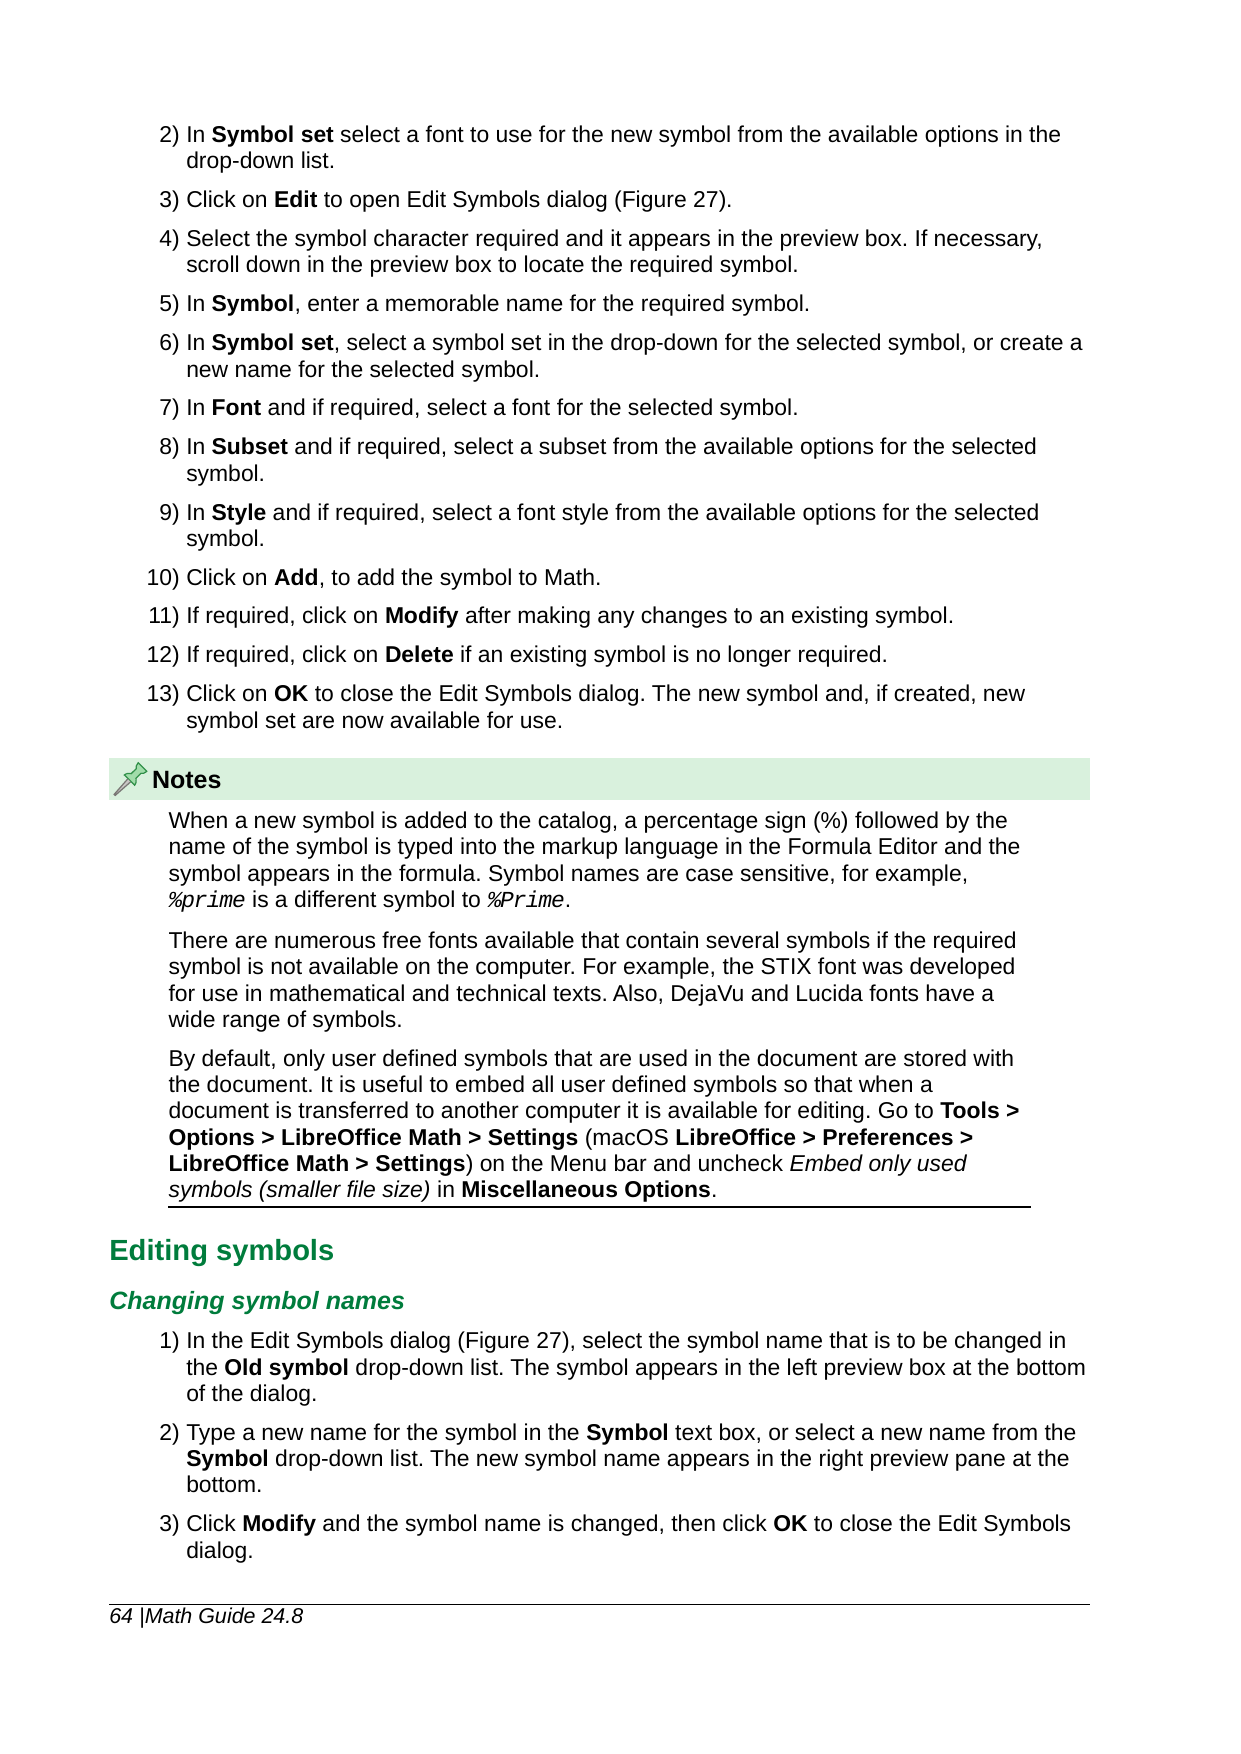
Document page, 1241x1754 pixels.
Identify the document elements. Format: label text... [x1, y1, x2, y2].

list Select the symbol character required and it appears in the preview box. If necessary, scroll down in the preview box to locate the required symbol. [186, 225, 1090, 278]
subtitle Editing symbols [109, 1233, 1090, 1266]
list In Subset and if required, select a subset from the available options for the selected symbol. [186, 433, 1090, 486]
list If required, click on Delete if an existing symbol is no longer required. [186, 641, 1090, 668]
text When a new symbol is added to the catalog, a percentage sign (%) followed by the name of the symbol is typed into the markup language in the Formula Editor and the symbol appears in the formula. Symbol names are case sensitive, for example, %prime is a different symbol to %Prime. [168, 807, 1031, 914]
subtitle Changing symbol names [109, 1286, 1090, 1315]
list In Font and if required, select a font for the selected symbol. [186, 394, 1090, 421]
list In the Edit Symbols dialog (Figure 27), select the symbol name that is to be changed in the Old symbol drop-down list. The symbol appears in the left preview box at the bottom of the dialog. [186, 1327, 1090, 1406]
list In Symbol set select a font to use for the new symbol from the available options in the drop-down list. [186, 121, 1090, 174]
text By default, only user defined symbols that are used in the document are stored with the document. It is useful to embed all user defined symbols so that when a document is transferred to another computer it is available for editing. Go to Tools > Options > LibreOffice Math > Settings (macOS LibreOffice > Preferences > LibreOffice Math > Settings) on the Menu bar and uncheck Embed only used symbols (smaller file size) in Miscellaneous Options. [168, 1045, 1031, 1206]
list Click on OK to close the Edit Symbols dialog. The new symbol and, if created, new symbol set are now available for use. [186, 680, 1090, 733]
list In Symbol set, select a symbol set in the drop-down for the selected symbol, or create a new name for the selected symbol. [186, 329, 1090, 382]
text There are numerous free fonts available that contain several symbols if the required symbol is not available on the computer. For example, the STIX font was developed for use in mathematical and technical texts. Also, DejaVu and Lucida fonts have a wide range of symbols. [168, 927, 1031, 1032]
list Click on Edit to open Edit Symbols dialog (Figure 27). [186, 186, 1090, 213]
list Click on Add, to add the symbol to Math. [186, 564, 1090, 590]
list In Symbol, enter a memorable name for the required symbol. [186, 290, 1090, 317]
subtitle Notes [151, 758, 1090, 800]
list If required, click on Modify after making any changes to an existing symbol. [186, 602, 1090, 629]
list Type a new name for the symbol in the Symbol text box, or select a new name from the Symbol drop-down list. The new symbol name appears in the right preview pane at the bottom. [186, 1419, 1090, 1498]
list In Style and if required, select a font style from the available options for the selected symbol. [186, 498, 1090, 551]
list Click Modify and the symbol name is changed, then click OK to close the Edit Symbols dialog. [186, 1510, 1090, 1563]
